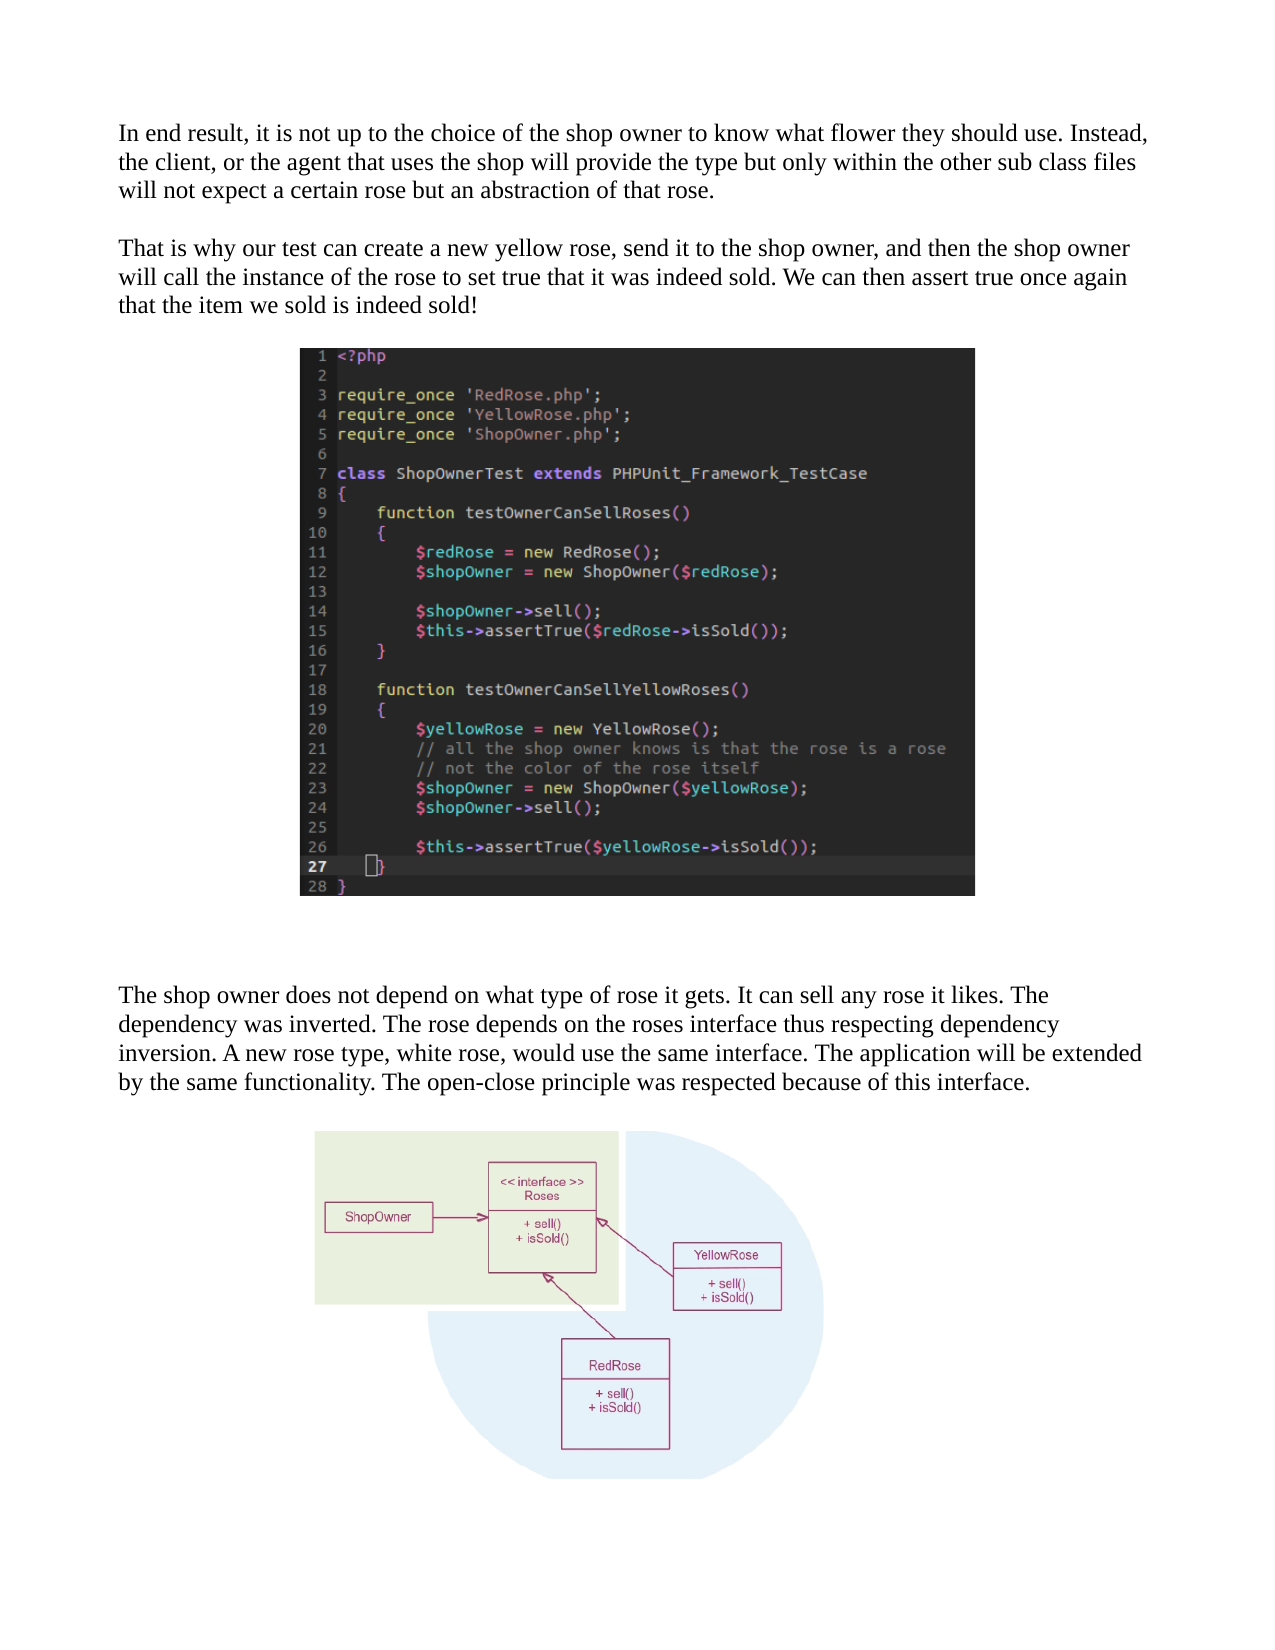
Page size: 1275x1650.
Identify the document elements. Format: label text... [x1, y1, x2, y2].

text In end result, it is not up to the choice of the shop owner to know what flower they should use. Instead, the client, or the agent that uses the shop will provide the type but only within the other sub class files will not expect a certain rose but an abstraction of that rose. [118, 118, 1157, 204]
picture [314, 1131, 824, 1479]
text That is why our test can create a new yellow rose, send it to the shop owner, and then the shop owner will call the instance of the rose to set true that it was indeed sold. We can then assert true once again that the item we sold is indeed sold! [118, 233, 1157, 319]
text The shop owner does not depend on what type of rose it gets. It can sell any rose it likes. The dependency was inverted. The rose depends on the roses interface thus respecting dependency inversion. A new rose type, white rose, would use the same interface. The application will be extended by the same functionality. The open-close principle was respected because of this interface. [118, 981, 1157, 1096]
picture [299, 348, 976, 896]
